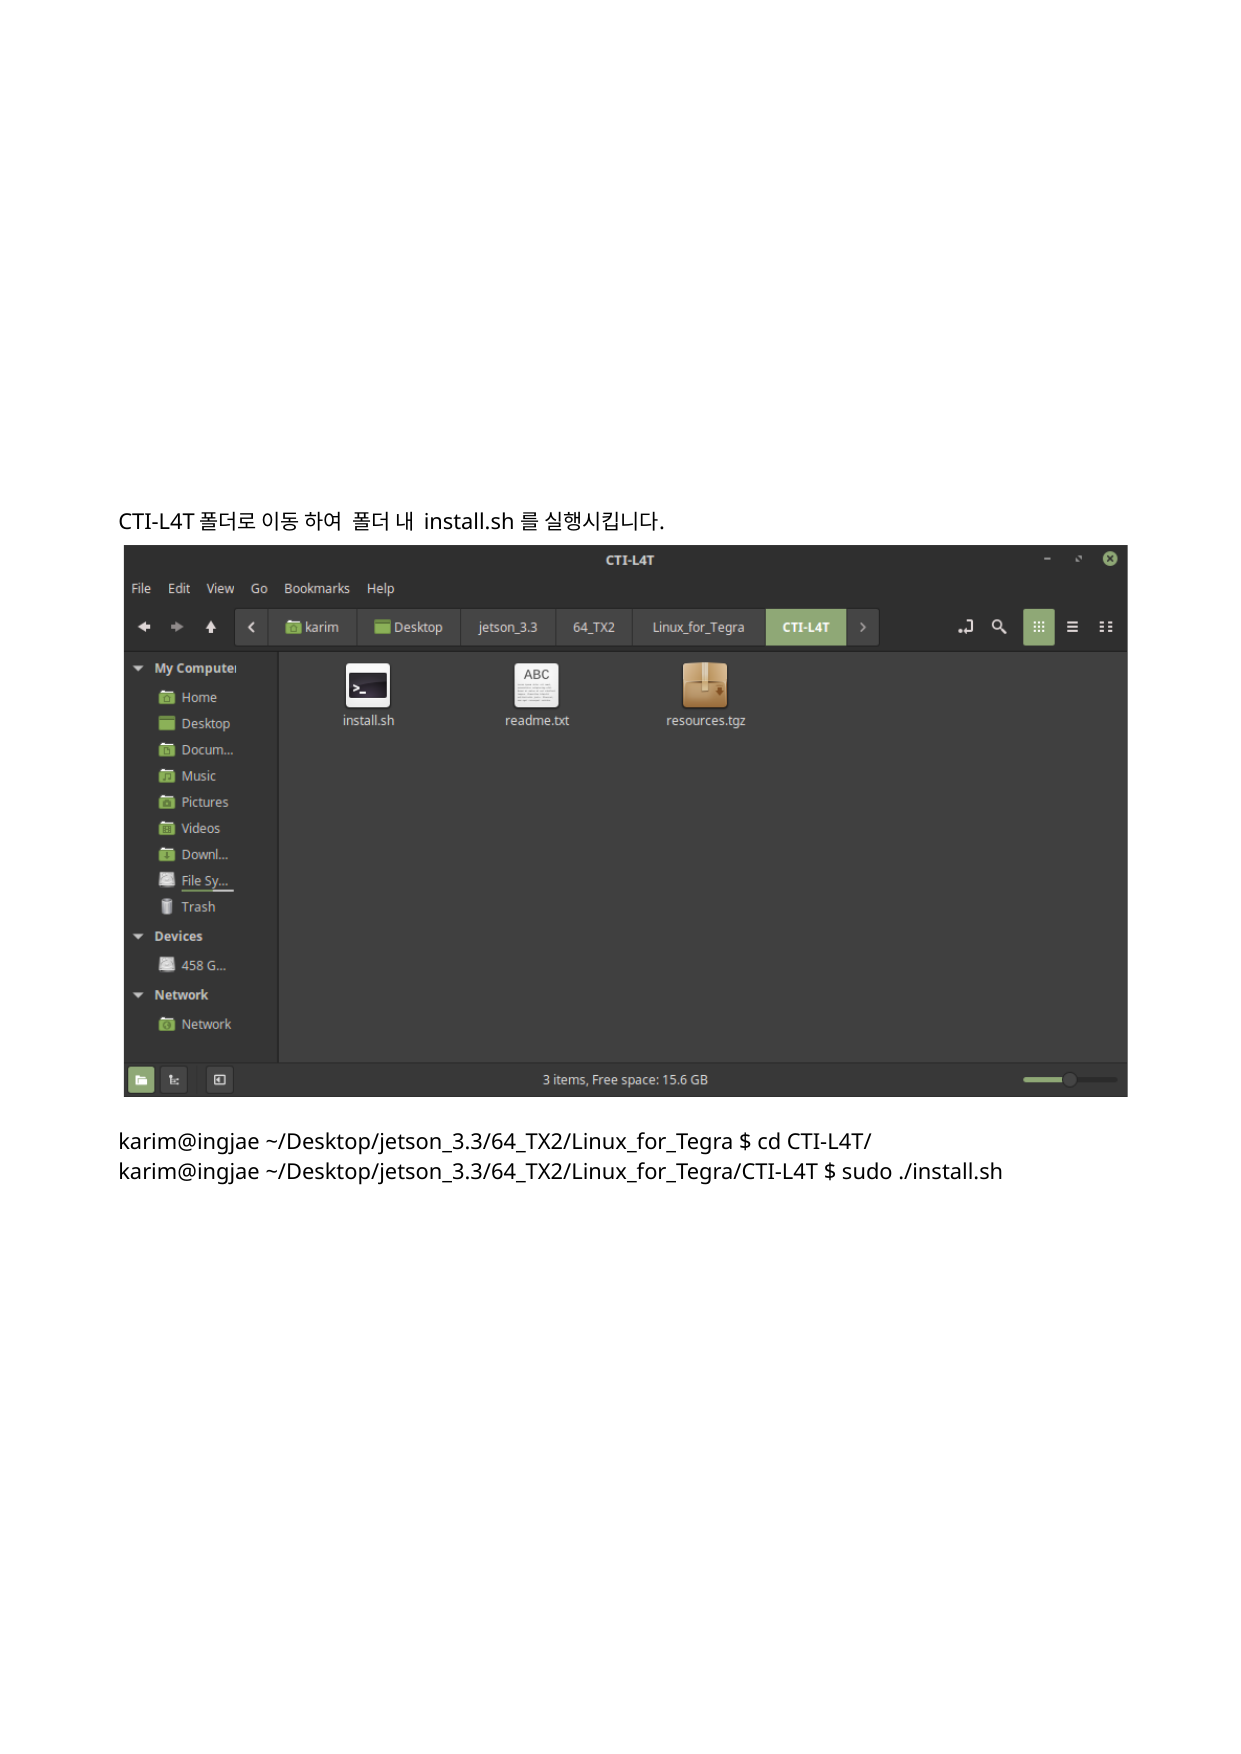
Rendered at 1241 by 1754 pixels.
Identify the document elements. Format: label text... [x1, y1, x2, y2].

text CTI-L4T폴더로 이동 하여 폴더 내 install.sh 를 실행시킵니다. [118, 505, 1122, 536]
text karim@ingjae ~/Desktop/jetson_3.3/64_TX2/Linux_for_Tegra $ cd CTI-L4T/ [118, 1126, 1122, 1156]
picture [123, 545, 1128, 1097]
text karim@ingjae ~/Desktop/jetson_3.3/64_TX2/Linux_for_Tegra/CTI-L4T $ sudo ./install.sh [118, 1156, 1122, 1186]
